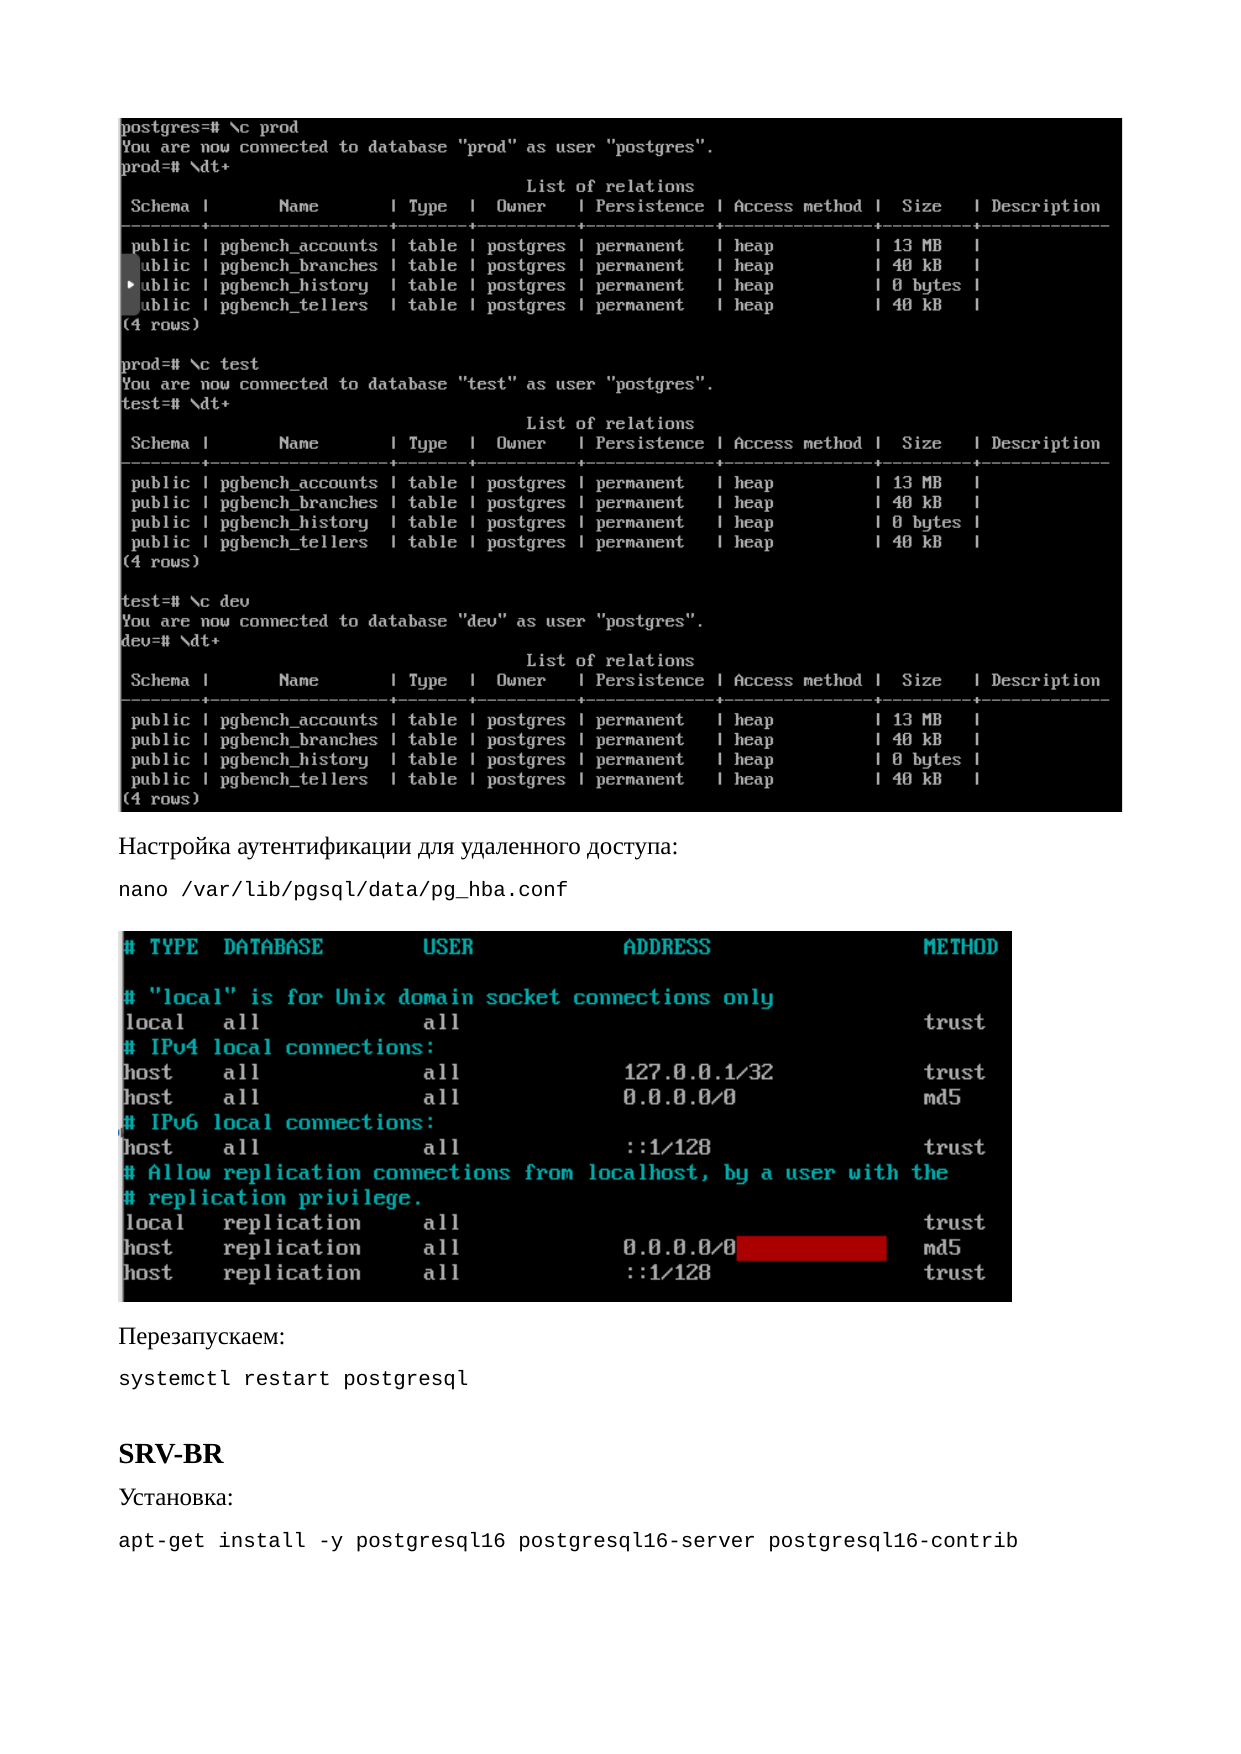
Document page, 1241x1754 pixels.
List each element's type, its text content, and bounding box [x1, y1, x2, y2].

text systemctl restart postgresql [118, 1368, 1122, 1392]
subtitle SRV-BR [118, 1436, 1122, 1470]
text Установка: [118, 1482, 1122, 1511]
picture [118, 931, 1012, 1302]
text apt-get install -y postgresql16 postgresql16-server postgresql16-contrib [118, 1530, 1122, 1553]
text Настройка аутентификации для удаленного доступа: [118, 831, 1122, 860]
picture [118, 118, 1123, 812]
text Перезапускаем: [118, 1321, 1122, 1349]
text nano /var/lib/pgsql/data/pg_hba.conf [118, 878, 1122, 902]
